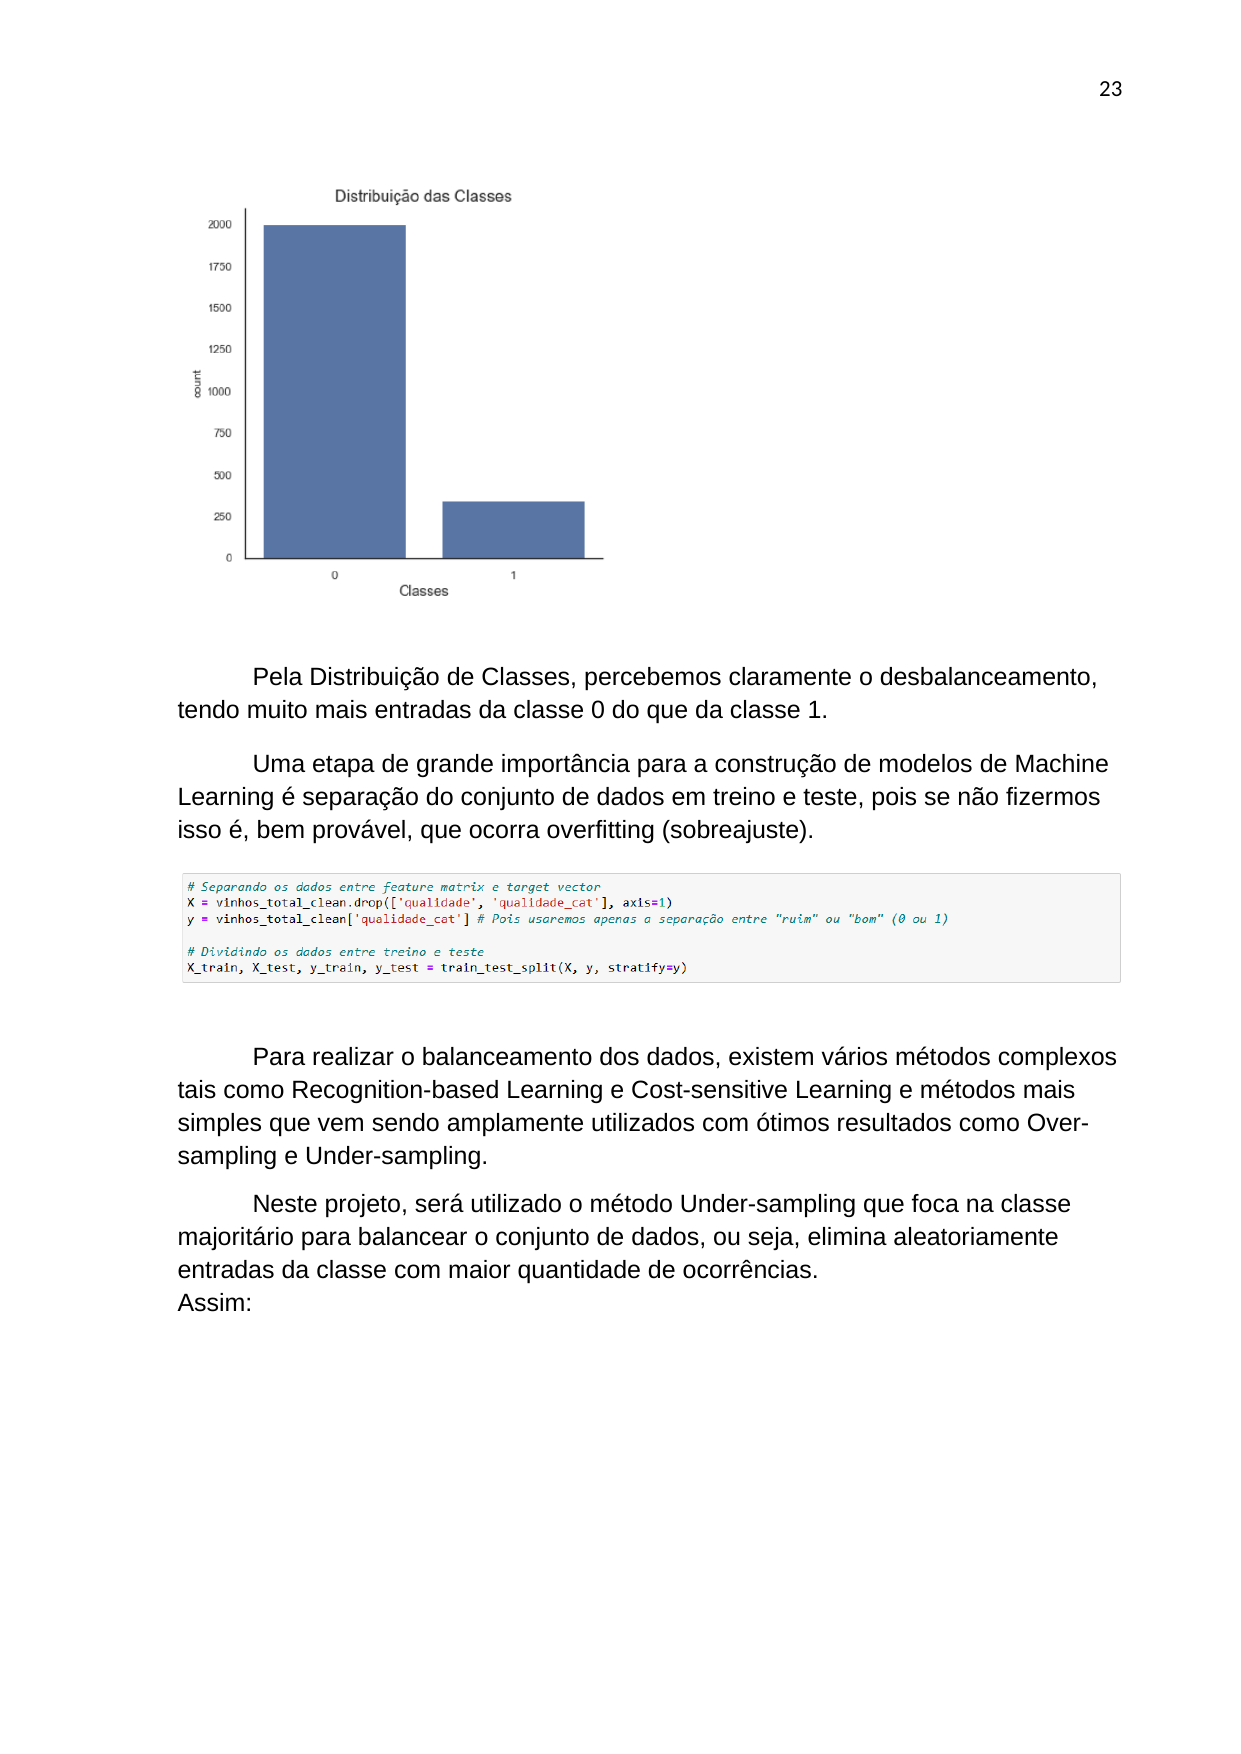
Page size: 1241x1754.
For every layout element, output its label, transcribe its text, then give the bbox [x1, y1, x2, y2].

text Para realizar o balanceamento dos dados, existem vários métodos complexos tais como Recognition-based Learning e Cost-sensitive Learning e métodos mais simples que vem sendo amplamente utilizados com ótimos resultados como Over-sampling e Under-sampling. [177, 1042, 1122, 1170]
text Uma etapa de grande importância para a construção de modelos de Machine Learning é separação do conjunto de dados em treino e teste, pois se não fizermos isso é, bem provável, que ocorra overfitting (sobreajuste). [177, 749, 1122, 843]
text Neste projeto, será utilizado o método Under-sampling que foca na classe majoritário para balancear o conjunto de dados, ou seja, elimina aleatoriamente entradas da classe com maior quantidade de ocorrências. [177, 1189, 1122, 1284]
text Assim: [177, 1288, 1122, 1317]
text Pela Distribuição de Classes, percebemos claramente o desbalanceamento, tendo muito mais entradas da classe 0 do que da classe 1. [177, 662, 1122, 724]
picture [177, 868, 1123, 985]
picture [177, 177, 1123, 604]
